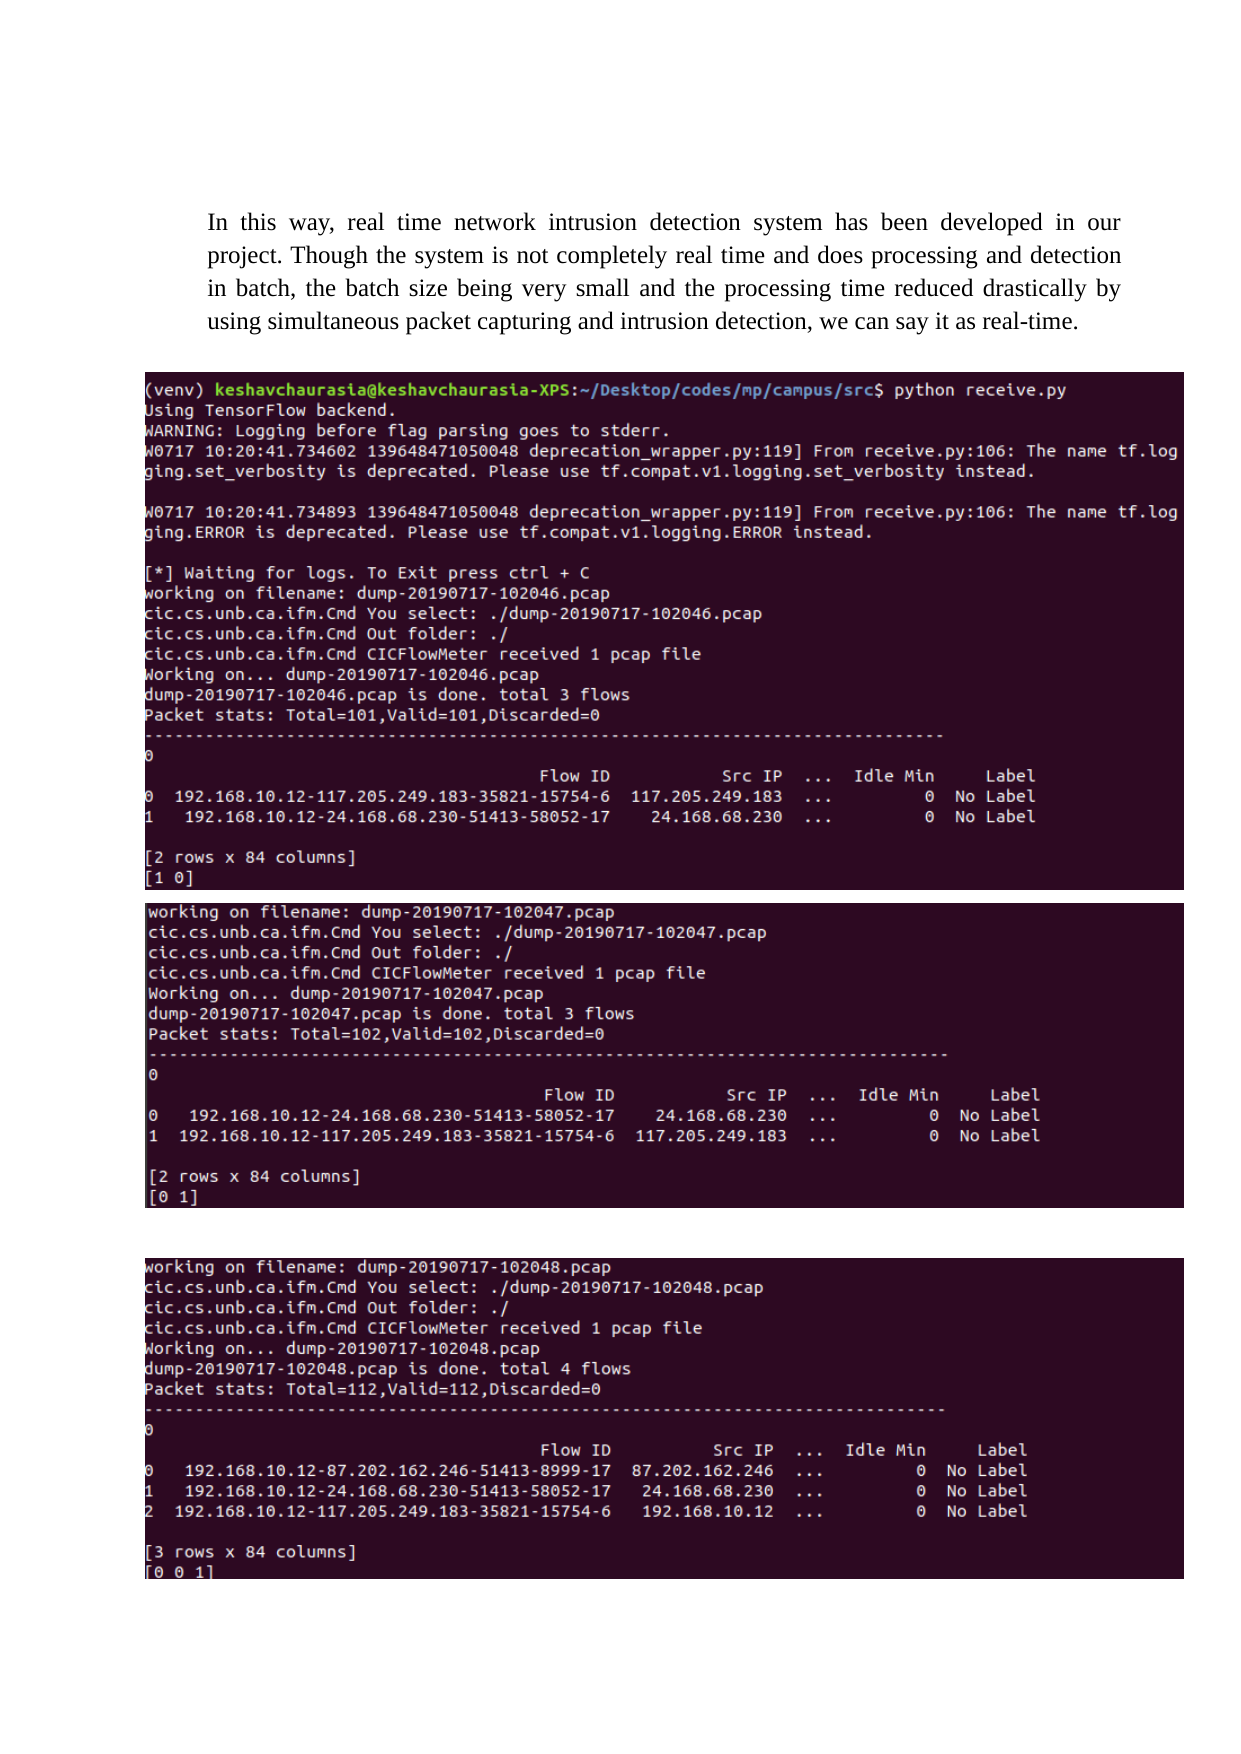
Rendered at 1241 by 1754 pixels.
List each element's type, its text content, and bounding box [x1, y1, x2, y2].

picture [145, 1258, 1184, 1579]
text In this way, real time network intrusion detection system has been developed in our project. Though the system is not completely real time and does processing and detection in batch, the batch size being very small and the processing time reduced drastically by using simultaneous packet capturing and intrusion detection, we can say it as real-time. [207, 207, 1122, 335]
picture [145, 372, 1184, 890]
picture [145, 903, 1184, 1208]
